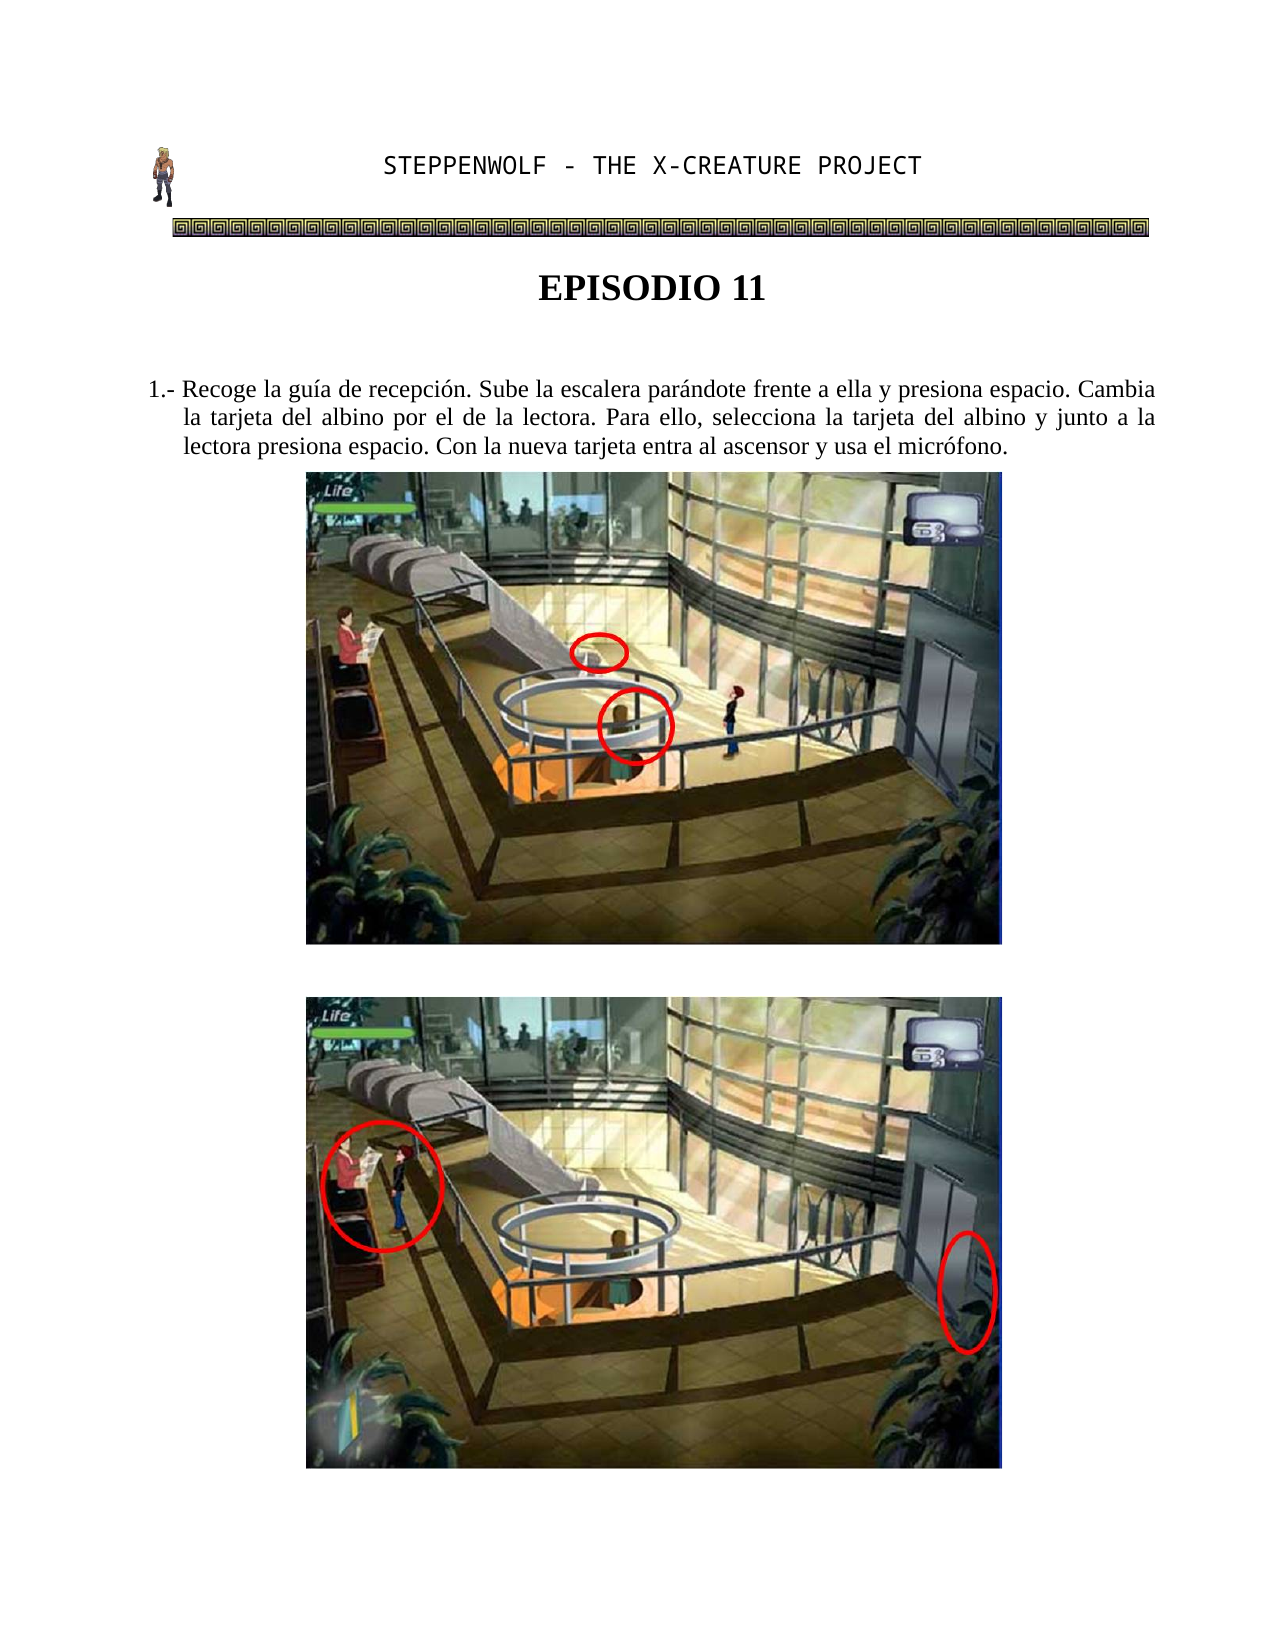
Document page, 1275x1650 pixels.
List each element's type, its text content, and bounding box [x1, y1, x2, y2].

subtitle EPISODIO 11 [148, 266, 1157, 309]
picture [147, 147, 181, 207]
picture [305, 471, 1003, 945]
text 1.- Recoge la guía de recepción. Sube la escalera parándote frente a ella y presiona espacio. Cambia la tarjeta del albino por el de la lectora. Para ello, selecciona la tarjeta del albino y junto a la lectora presiona espacio. Con la nueva tarjeta entra al ascensor y usa el micrófono. [148, 374, 1157, 460]
picture [172, 218, 1149, 237]
picture [305, 996, 1003, 1469]
